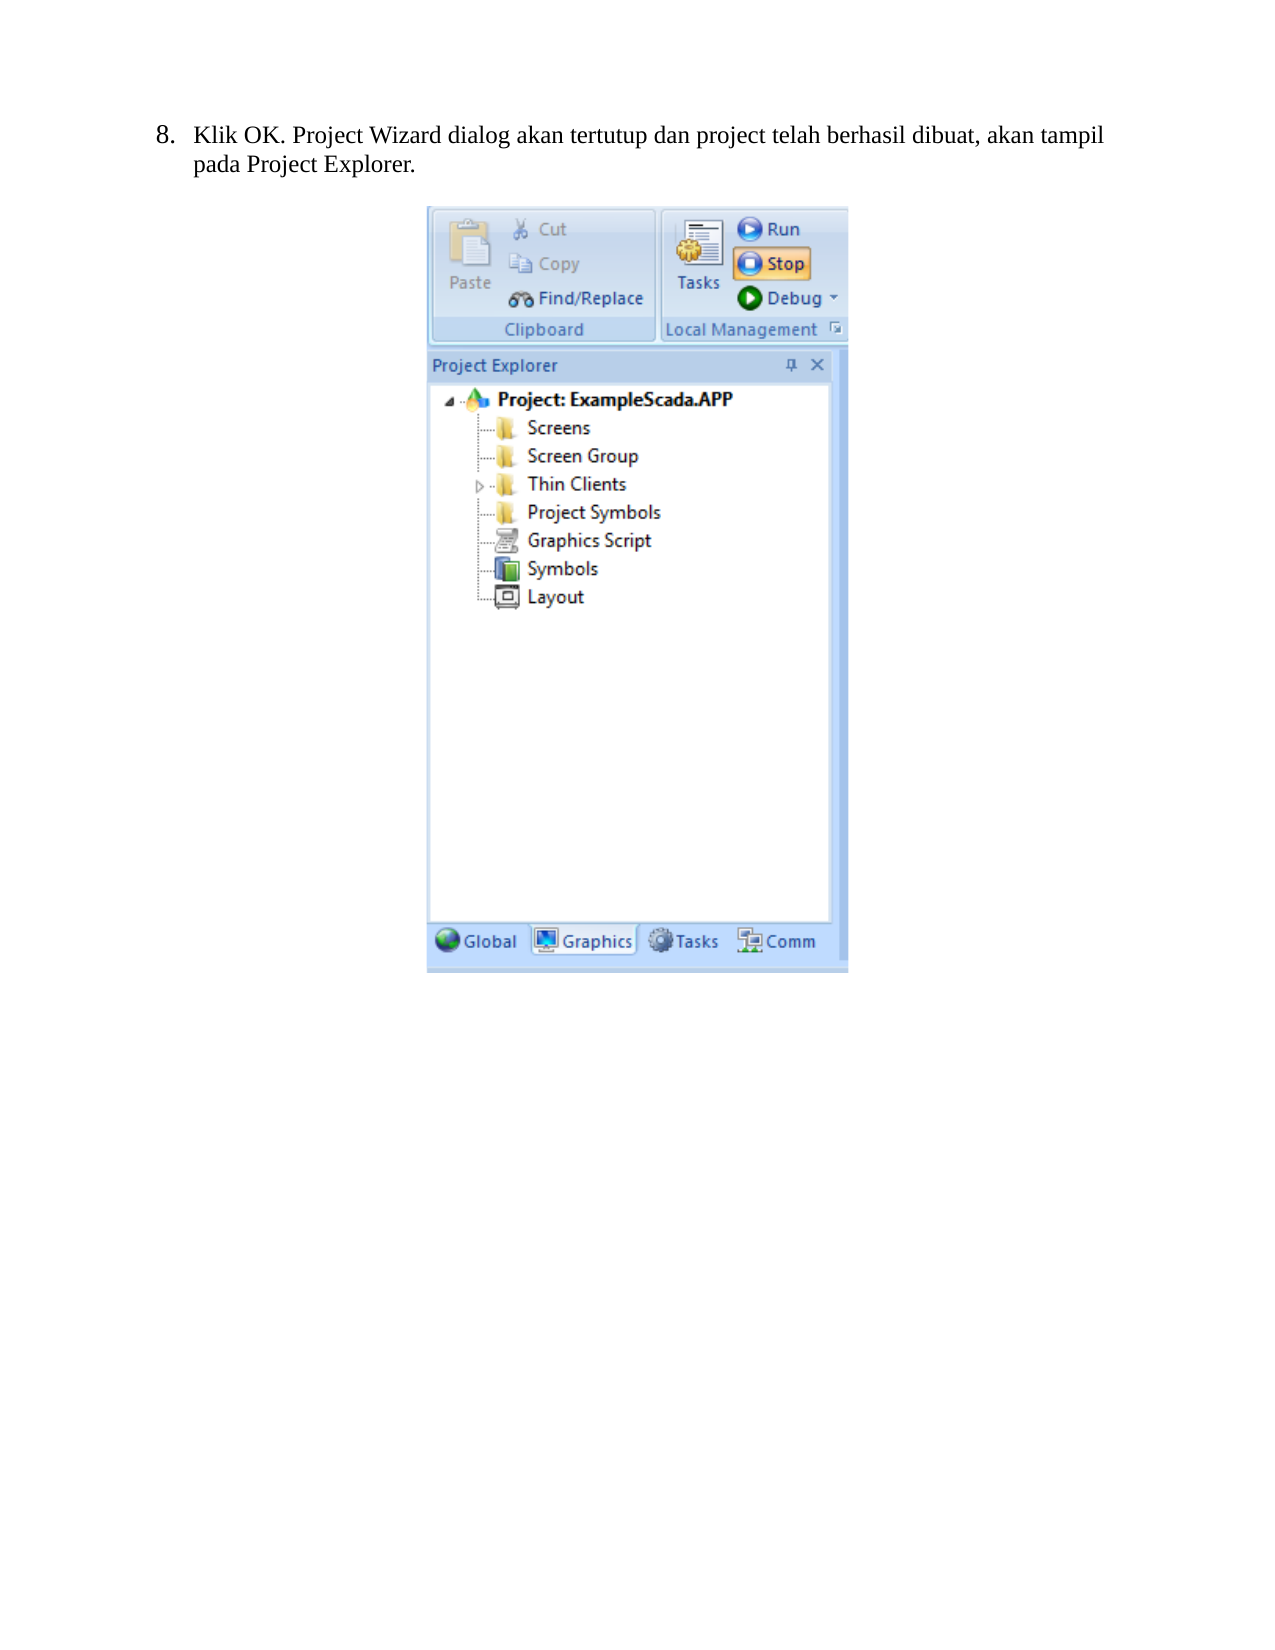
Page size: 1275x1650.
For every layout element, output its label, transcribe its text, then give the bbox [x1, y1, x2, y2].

list Klik OK. Project Wizard dialog akan tertutup dan project telah berhasil dibuat, akan tampil pada Project Explorer. [156, 118, 1157, 178]
picture [426, 206, 849, 973]
